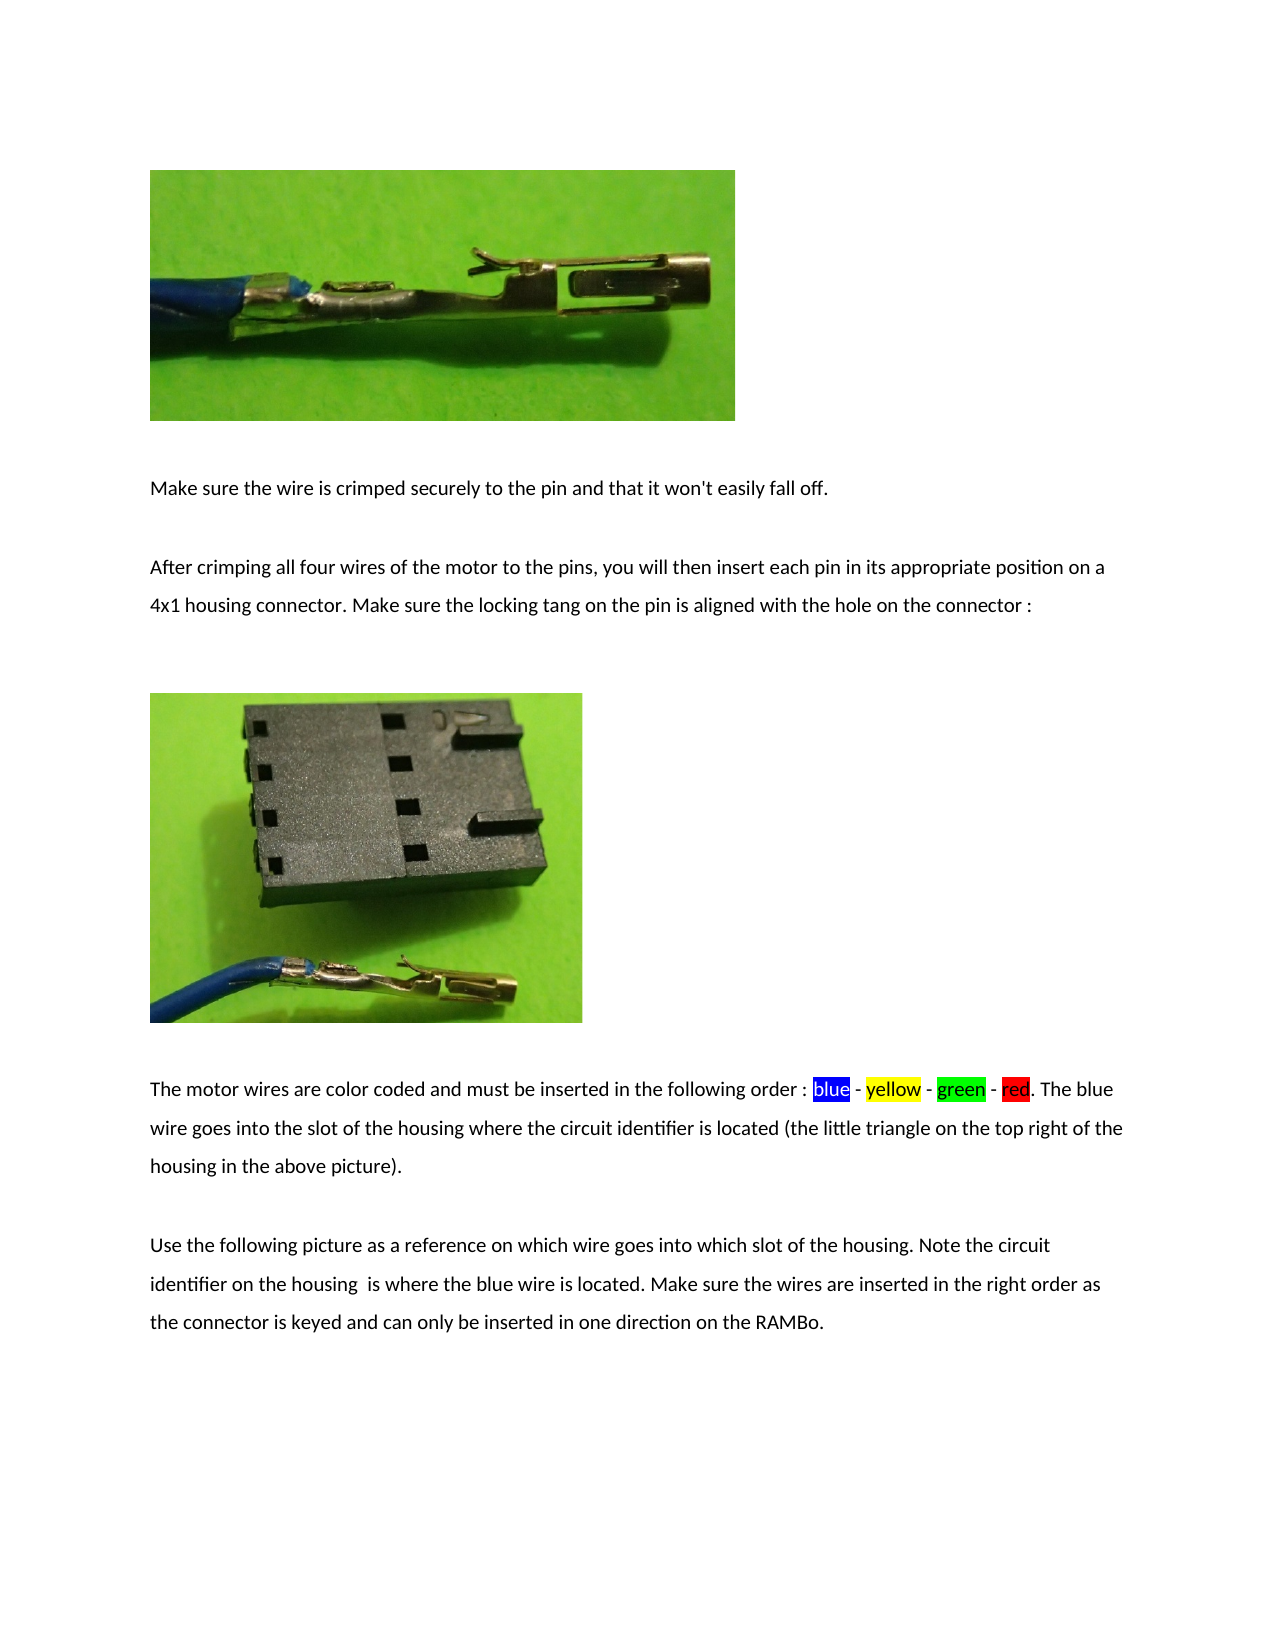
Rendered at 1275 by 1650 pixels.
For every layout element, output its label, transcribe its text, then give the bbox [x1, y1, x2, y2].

text Make sure the wire is crimped securely to the pin and that it won't easily fall off. [150, 475, 1125, 500]
text After crimping all four wires of the motor to the pins, you will then insert each pin in its appropriate position on a 4x1 housing connector. Make sure the locking tang on the pin is aligned with the hole on the connector : [150, 554, 1125, 618]
text The motor wires are color coded and must be inserted in the following order : blue - yellow - green - red. The blue wire goes into the slot of the housing where the circuit identifier is located (the little triangle on the top right of the housing in the above picture). [150, 1077, 1125, 1178]
text Use the following picture as a reference on which wire goes into which slot of the housing. Note the circuit identifier on the housing is where the blue wire is located. Make sure the wires are inserted in the right order as the connector is keyed and can only be inserted in one direction on the RAMBo. [150, 1233, 1125, 1334]
